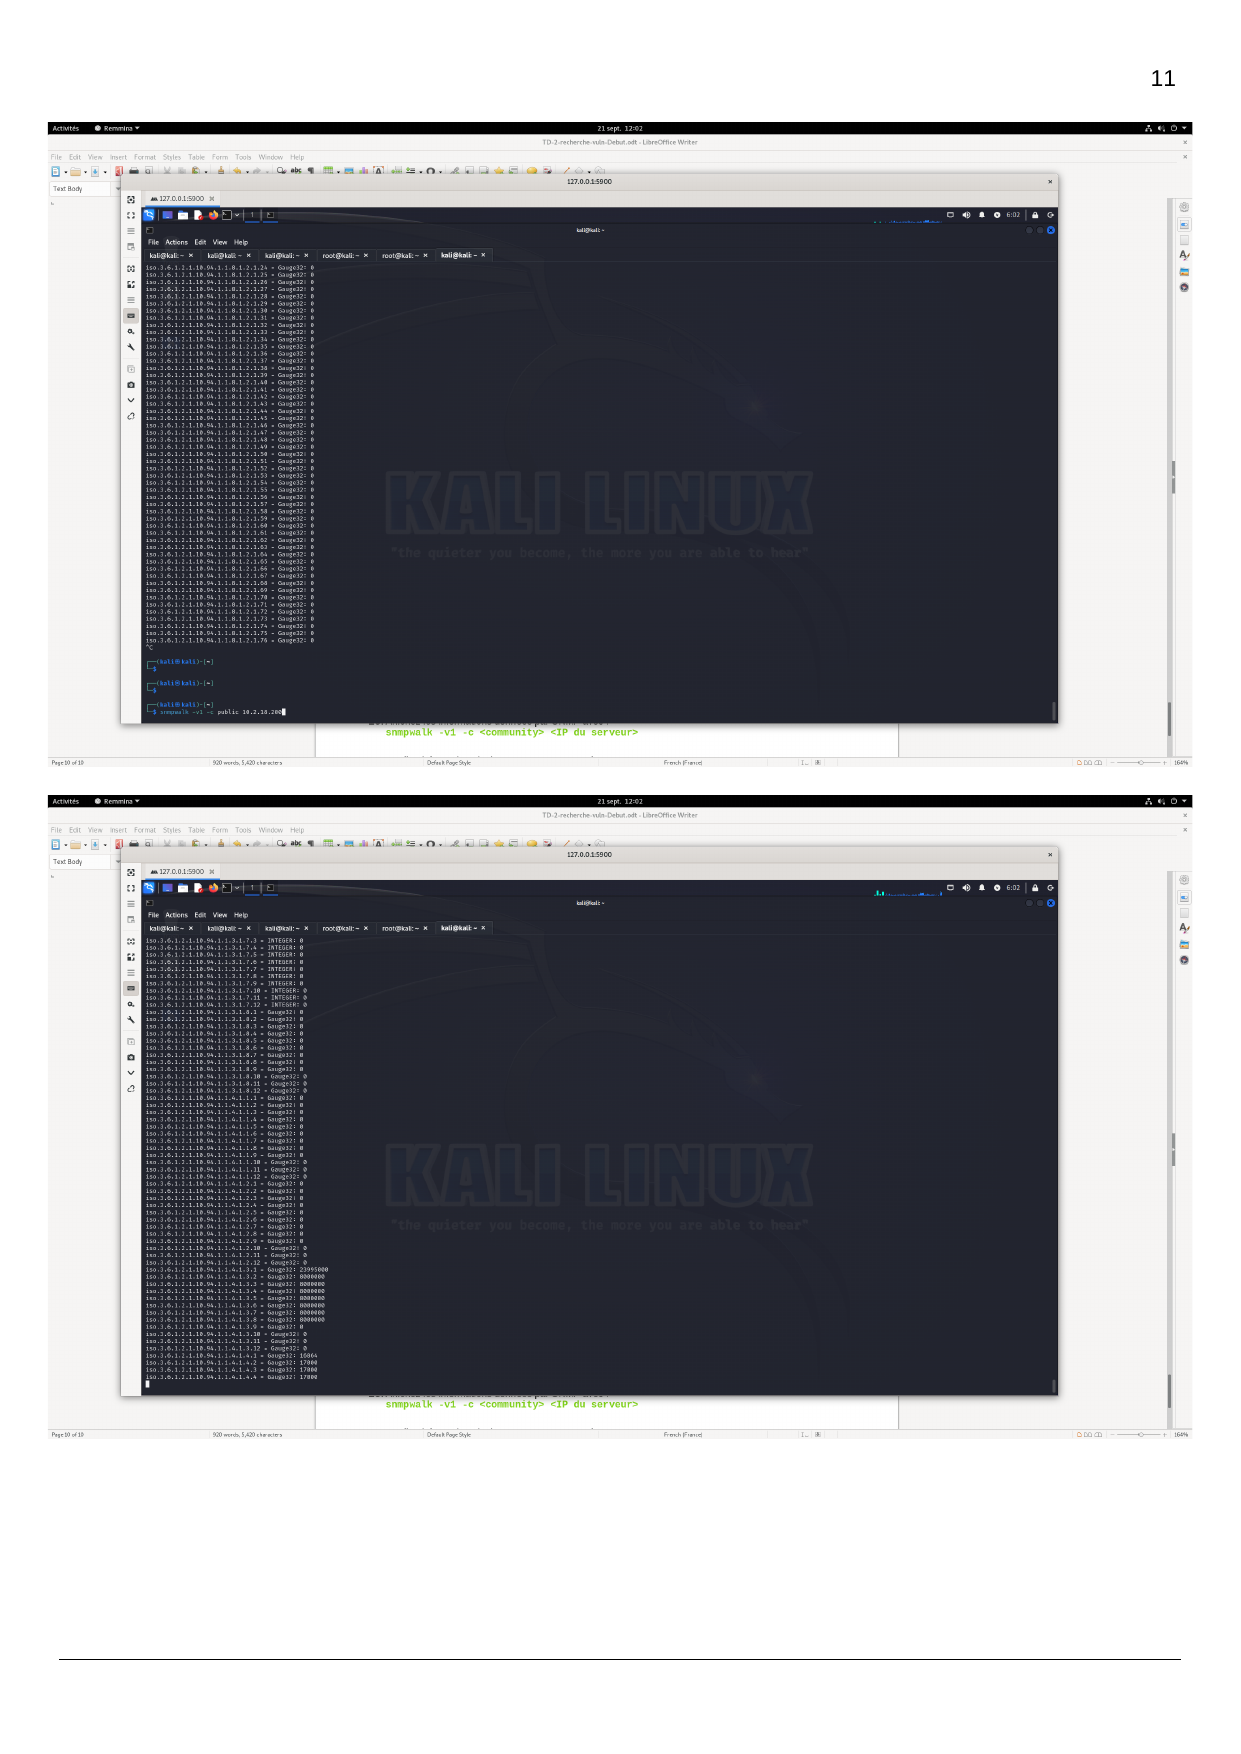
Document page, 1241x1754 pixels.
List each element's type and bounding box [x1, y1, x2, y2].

picture [47, 122, 1193, 767]
picture [47, 795, 1193, 1439]
